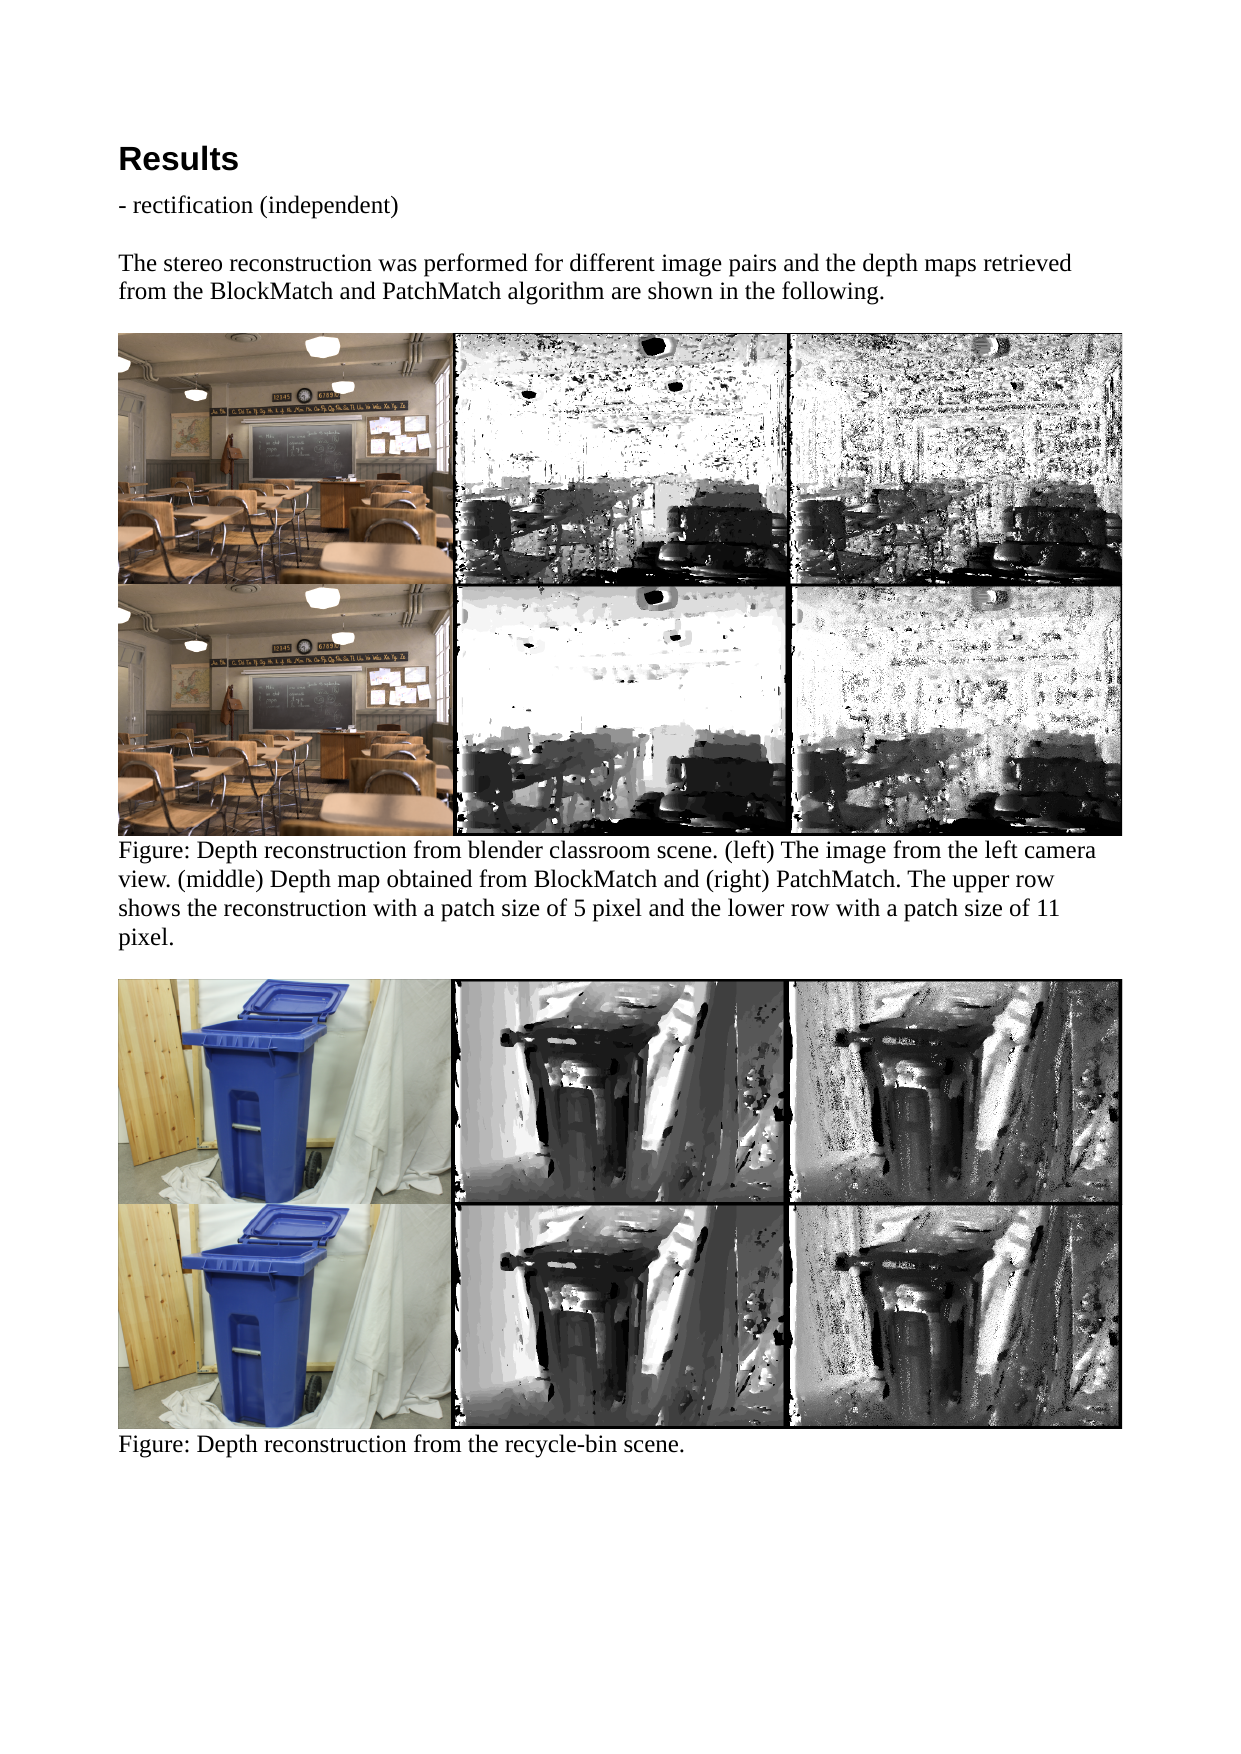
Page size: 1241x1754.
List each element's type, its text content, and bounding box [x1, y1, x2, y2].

text Figure: Depth reconstruction from the recycle-bin scene. [118, 1429, 1122, 1458]
text - rectification (independent) [118, 190, 1122, 219]
text The stereo reconstruction was performed for different image pairs and the depth maps retrieved from the BlockMatch and PatchMatch algorithm are shown in the following. [118, 248, 1122, 305]
picture [118, 333, 1123, 836]
picture [118, 979, 1123, 1429]
subtitle Results [118, 139, 1122, 178]
text Figure: Depth reconstruction from blender classroom scene. (left) The image from the left camera view. (middle) Depth map obtained from BlockMatch and (right) PatchMatch. The upper row shows the reconstruction with a patch size of 5 pixel and the lower row with a patch size of 11 pixel. [118, 836, 1122, 951]
